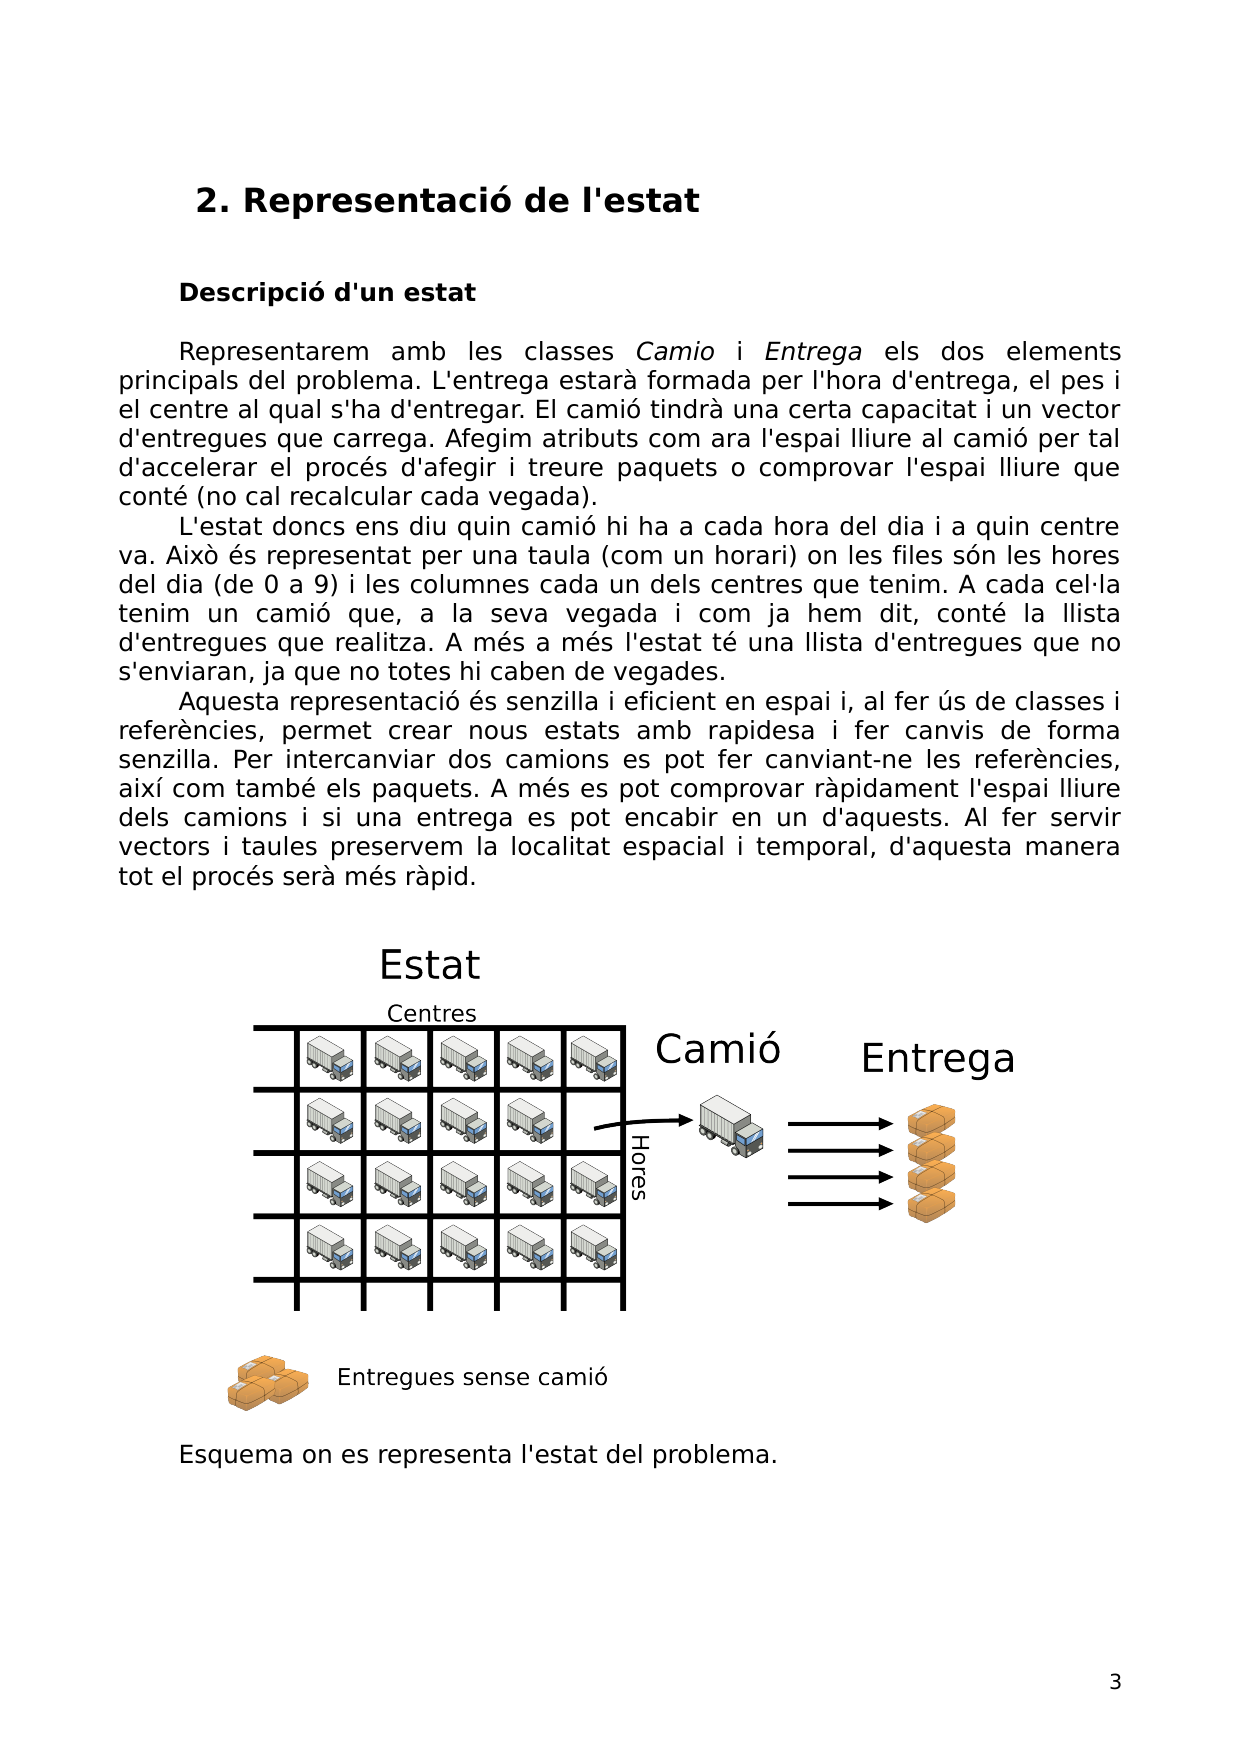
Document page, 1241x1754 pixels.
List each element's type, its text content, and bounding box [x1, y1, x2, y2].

text Descripció d'un estat [118, 278, 1122, 308]
text 2. Representació de l'estat [118, 181, 1122, 220]
text Aquesta representació és senzilla i eficient en espai i, al fer ús de classes i referències, permet crear nous estats amb rapidesa i fer canvis de forma senzilla. Per intercanviar dos camions es pot fer canviant-ne les referències, així com també els paquets. A més es pot comprovar ràpidament l'espai lliure dels camions i si una entrega es pot encabir en un d'aquests. Al fer servir vectors i taules preservem la localitat espacial i temporal, d'aquesta manera tot el procés serà més ràpid. [118, 687, 1122, 891]
text L'estat doncs ens diu quin camió hi ha a cada hora del dia i a quin centre va. Això és representat per una taula (com un horari) on les files són les hores del dia (de 0 a 9) i les columnes cada un dels centres que tenim. A cada cel·la tenim un camió que, a la seva vegada i com ja hem dit, conté la llista d'entregues que realitza. A més a més l'estat té una llista d'entregues que no s'enviaran, ja que no totes hi caben de vegades. [118, 512, 1122, 687]
picture [227, 949, 1013, 1411]
text Esquema on es representa l'estat del problema. [118, 1440, 1122, 1469]
text Representarem amb les classes Camio i Entrega els dos elements principals del problema. L'entrega estarà formada per l'hora d'entrega, el pes i el centre al qual s'ha d'entregar. El camió tindrà una certa capacitat i un vector d'entregues que carrega. Afegim atributs com ara l'espai lliure al camió per tal d'accelerar el procés d'afegir i treure paquets o comprovar l'espai lliure que conté (no cal recalcular cada vegada). [118, 337, 1122, 512]
